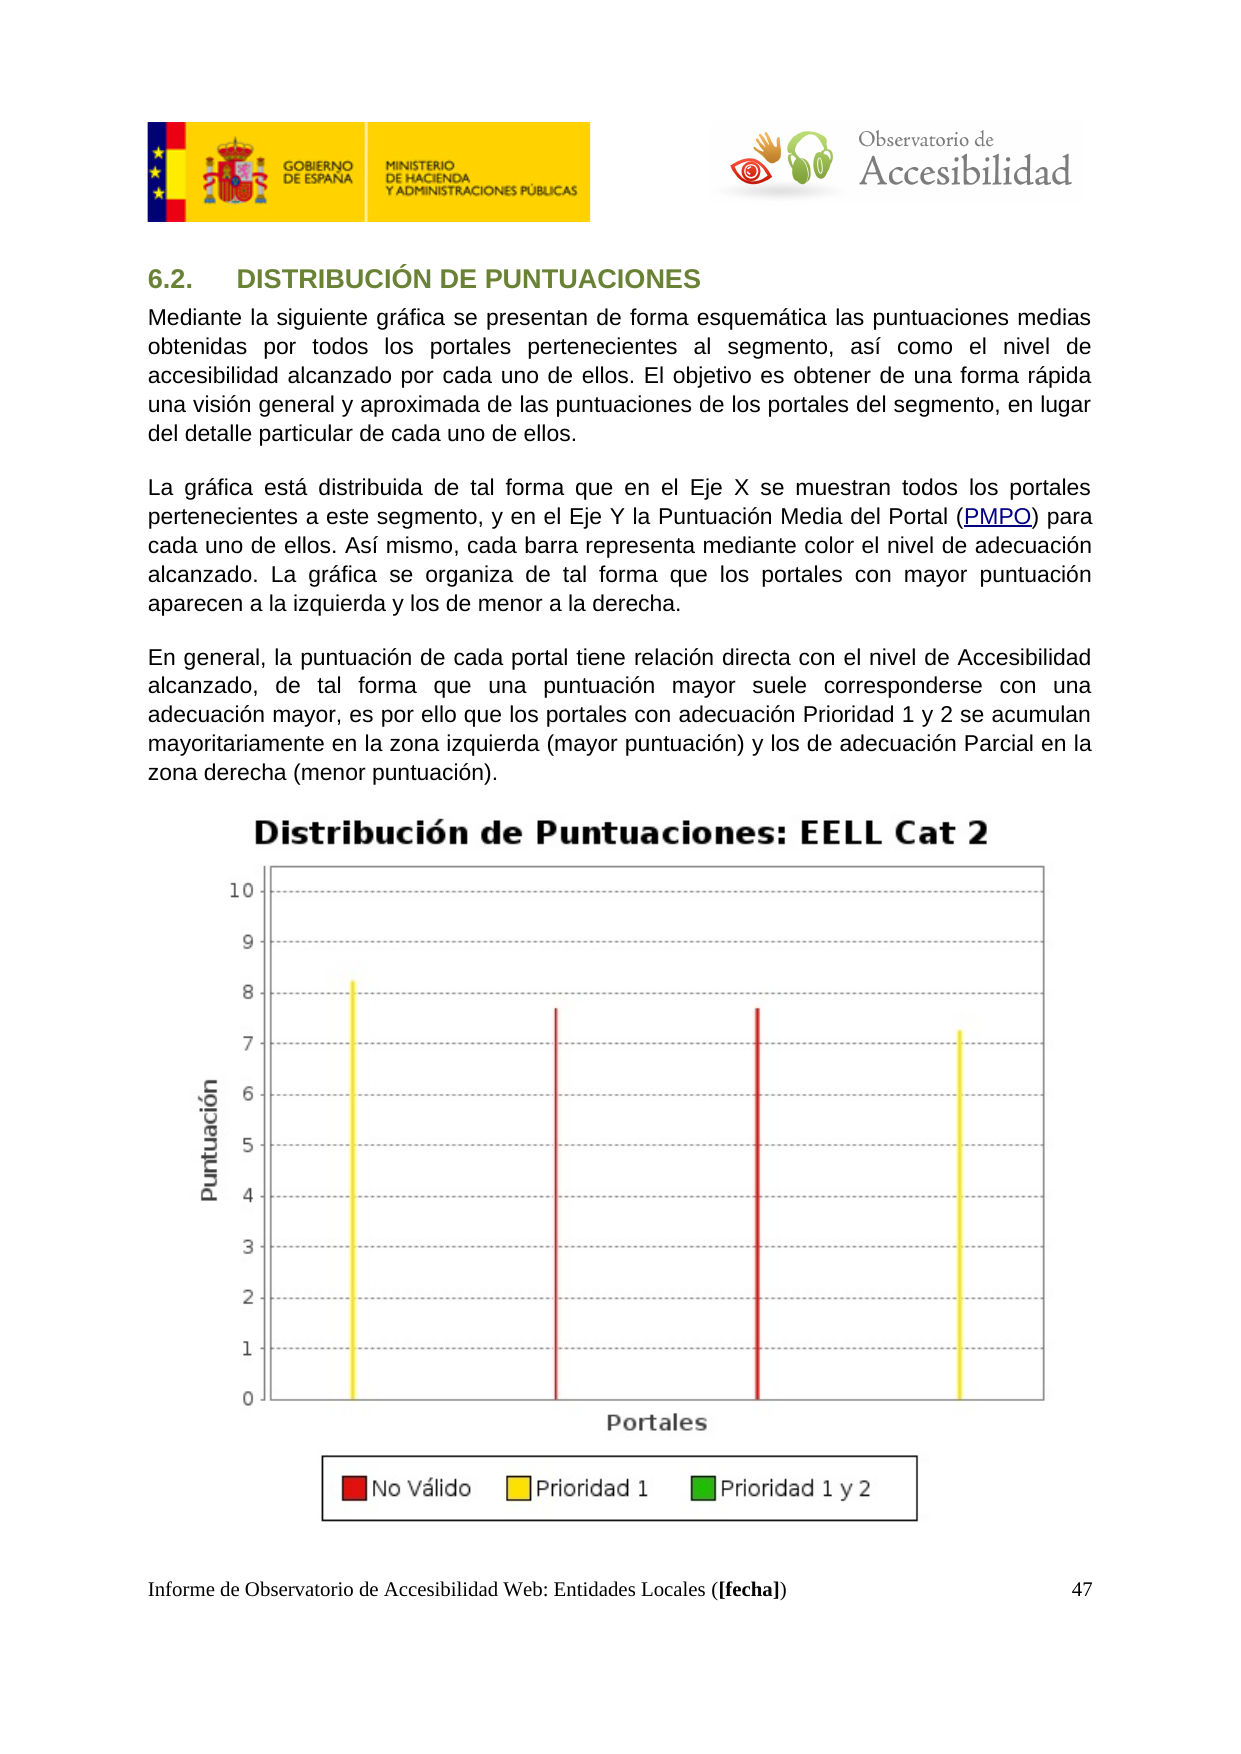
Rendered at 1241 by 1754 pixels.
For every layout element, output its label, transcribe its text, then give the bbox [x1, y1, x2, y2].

text Mediante la siguiente gráfica se presentan de forma esquemática las puntuaciones medias obtenidas por todos los portales pertenecientes al segmento, así como el nivel de accesibilidad alcanzado por cada uno de ellos. El objetivo es obtener de una forma rápida una visión general y aproximada de las puntuaciones de los portales del segmento, en lugar del detalle particular de cada uno de ellos. [148, 304, 1092, 446]
picture [710, 122, 1086, 205]
picture [178, 813, 1062, 1523]
text En general, la puntuación de cada portal tiene relación directa con el nivel de Accesibilidad alcanzado, de tal forma que una puntuación mayor suele corresponderse con una adecuación mayor, es por ello que los portales con adecuación Prioridad 1 y 2 se acumulan mayoritariamente en la zona izquierda (mayor puntuación) y los de adecuación Parcial en la zona derecha (menor puntuación). [148, 643, 1092, 786]
picture [147, 122, 591, 222]
list Distribución de puntuaciones [148, 263, 1092, 294]
text La gráfica está distribuida de tal forma que en el Eje X se muestran todos los portales pertenecientes a este segmento, y en el Eje Y la Puntuación Media del Portal (PMPO) para cada uno de ellos. Así mismo, cada barra representa mediante color el nivel de adecuación alcanzado. La gráfica se organiza de tal forma que los portales con mayor puntuación aparecen a la izquierda y los de menor a la derecha. [148, 474, 1092, 616]
